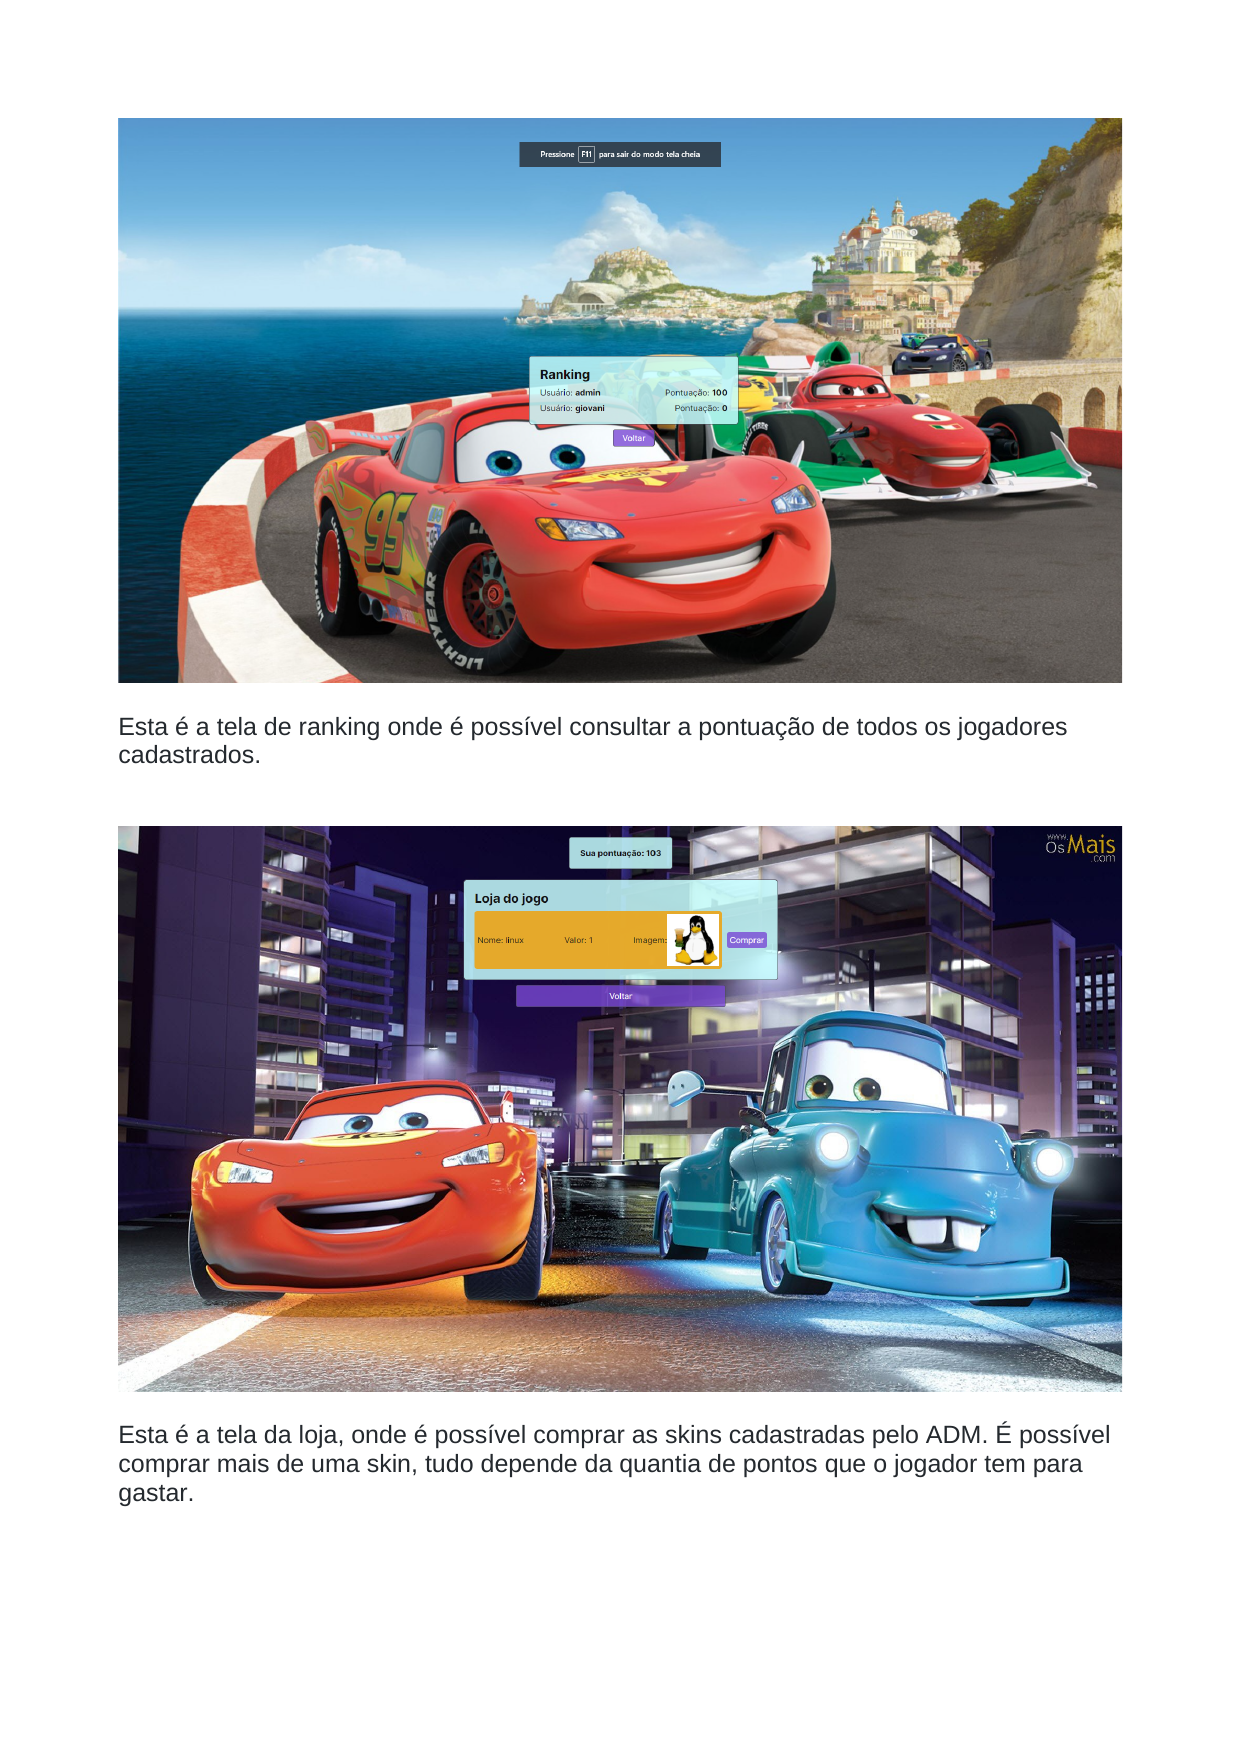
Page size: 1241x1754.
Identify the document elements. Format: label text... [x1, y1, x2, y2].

picture [118, 118, 1123, 683]
text Esta é a tela de ranking onde é possível consultar a pontuação de todos os jogadores cadastrados. [118, 683, 1122, 769]
picture [118, 826, 1123, 1392]
text Esta é a tela da loja, onde é possível comprar as skins cadastradas pelo ADM. É possível comprar mais de uma skin, tudo depende da quantia de pontos que o jogador tem para gastar. [118, 1420, 1122, 1506]
